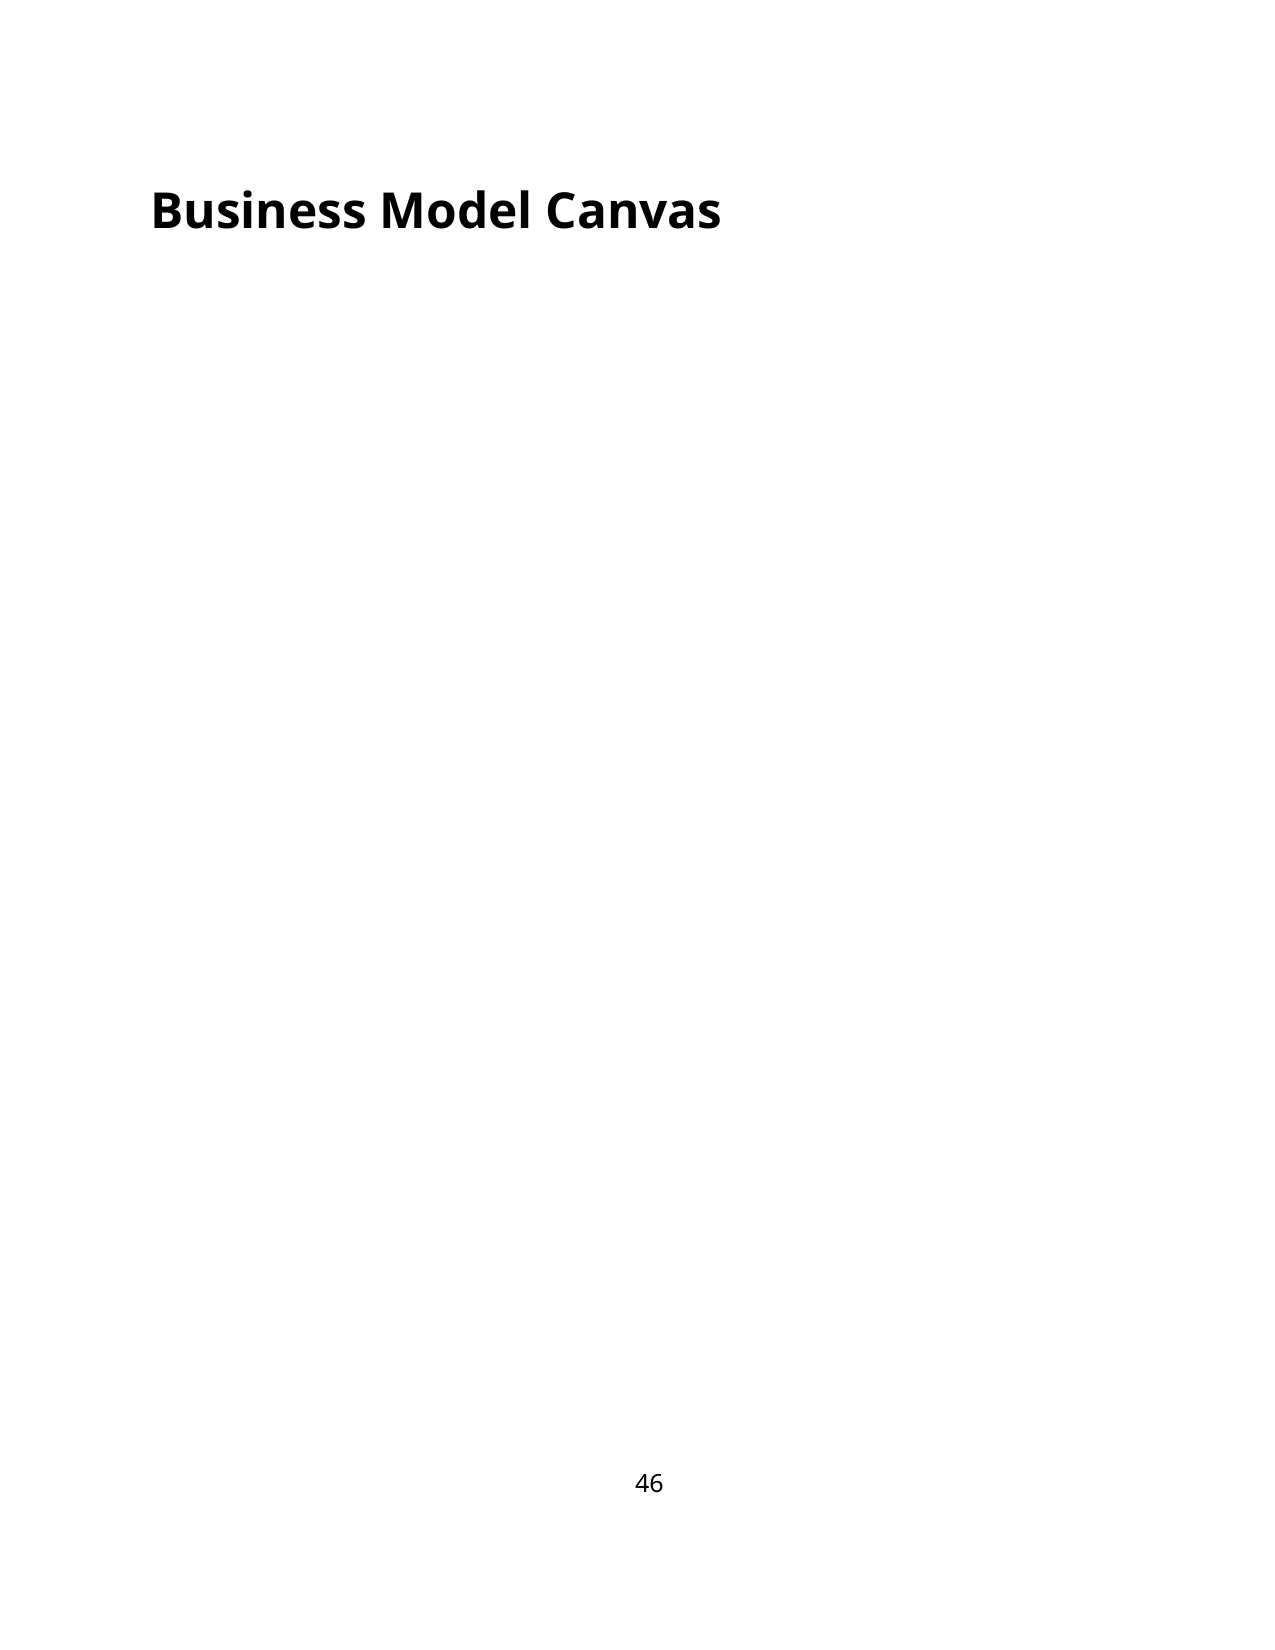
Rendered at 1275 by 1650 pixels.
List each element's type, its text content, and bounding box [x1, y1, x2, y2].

subtitle Business Model Canvas [150, 176, 1125, 243]
